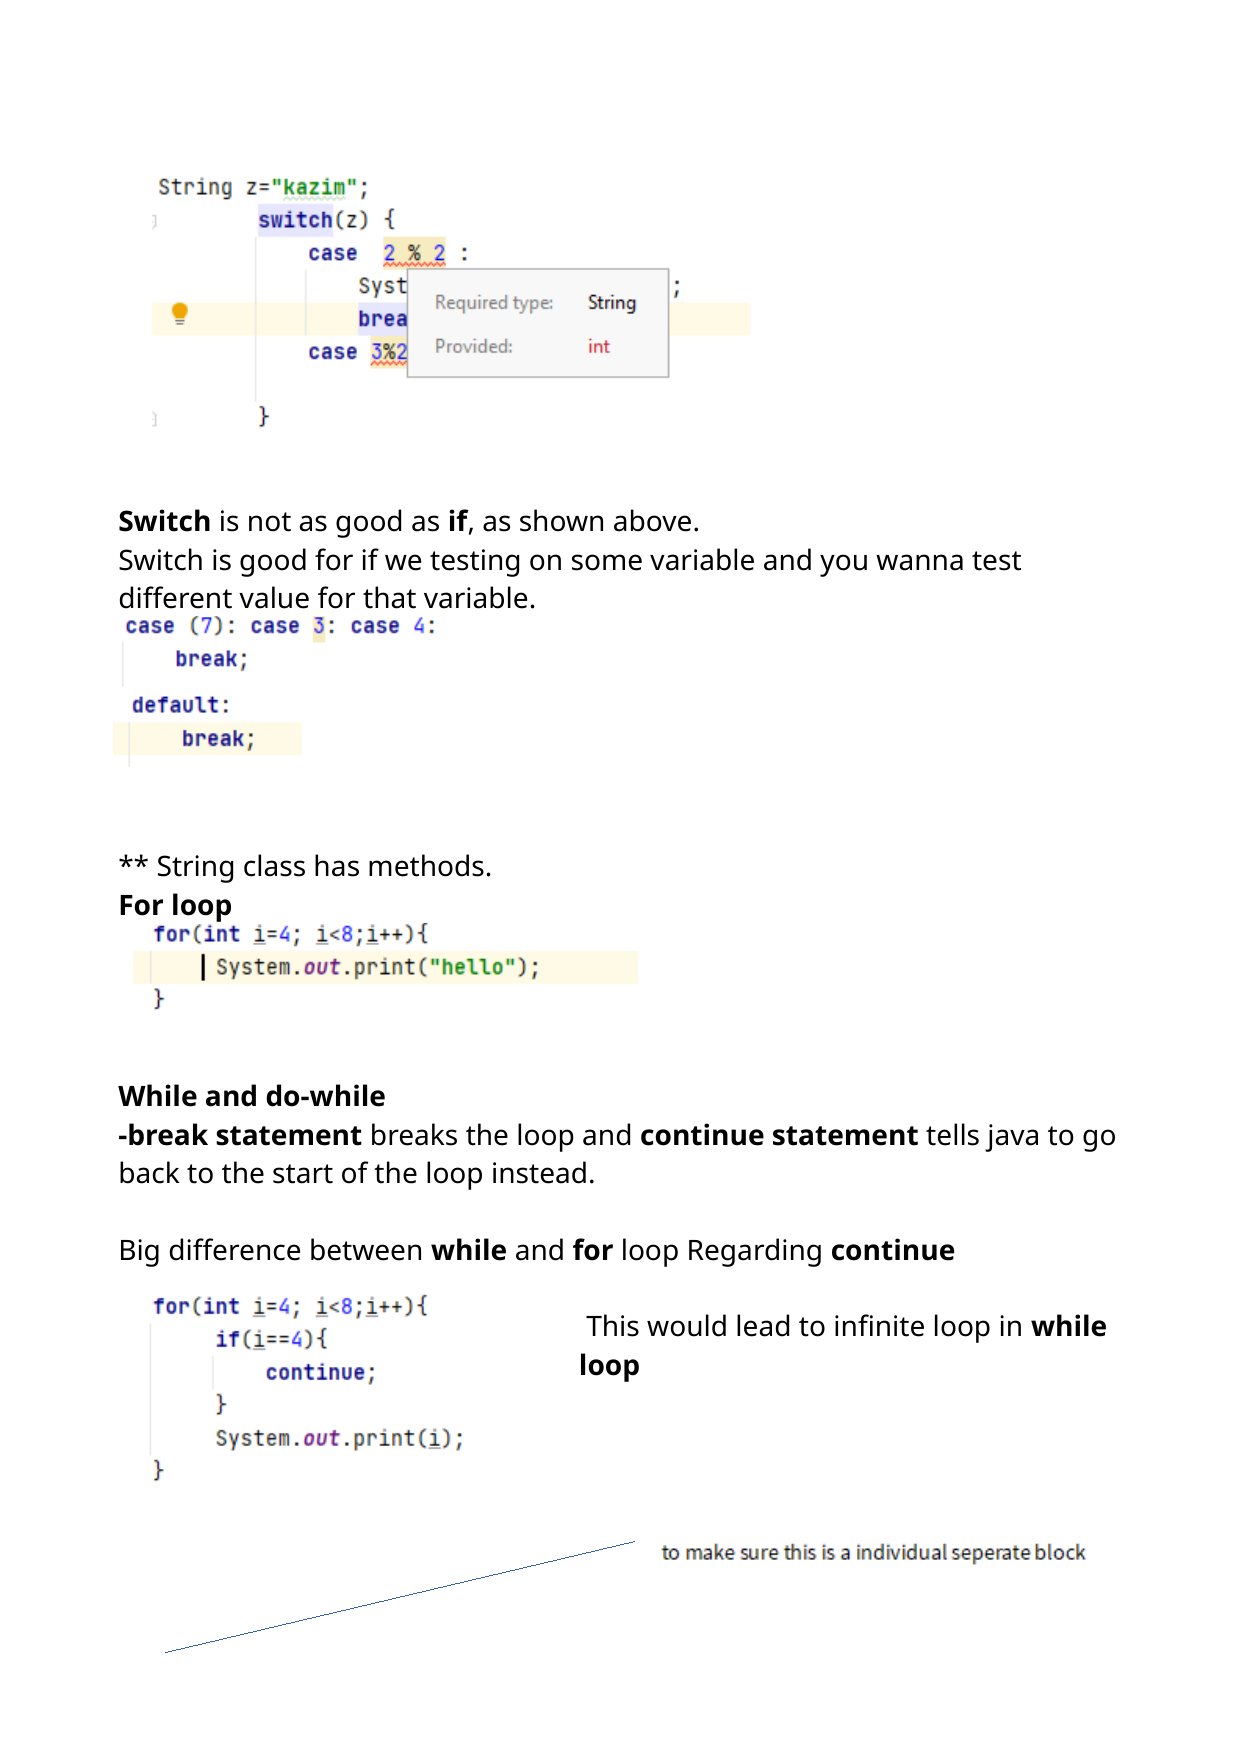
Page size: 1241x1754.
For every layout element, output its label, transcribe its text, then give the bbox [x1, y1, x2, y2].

picture [113, 616, 543, 687]
text [118, 1306, 142, 1383]
picture [142, 1289, 579, 1501]
text Switch is good for if we testing on some variable and you wanna test different value for that variable. [118, 540, 1122, 616]
picture [651, 1533, 1108, 1571]
picture [152, 165, 751, 444]
text While and do-while [118, 1076, 1122, 1115]
text This would lead to infinite loop in while loop [579, 1306, 1122, 1383]
text -break statement breaks the loop and continue statement tells java to go back to the start of the loop instead. [118, 1115, 1122, 1191]
picture [113, 689, 303, 767]
text For loop [118, 885, 1122, 923]
text ** String class has methods. [118, 846, 1122, 885]
text Big difference between while and for loop Regarding continue [118, 1230, 1122, 1268]
picture [133, 923, 639, 1017]
text Switch is not as good as if, as shown above. [118, 501, 1122, 540]
